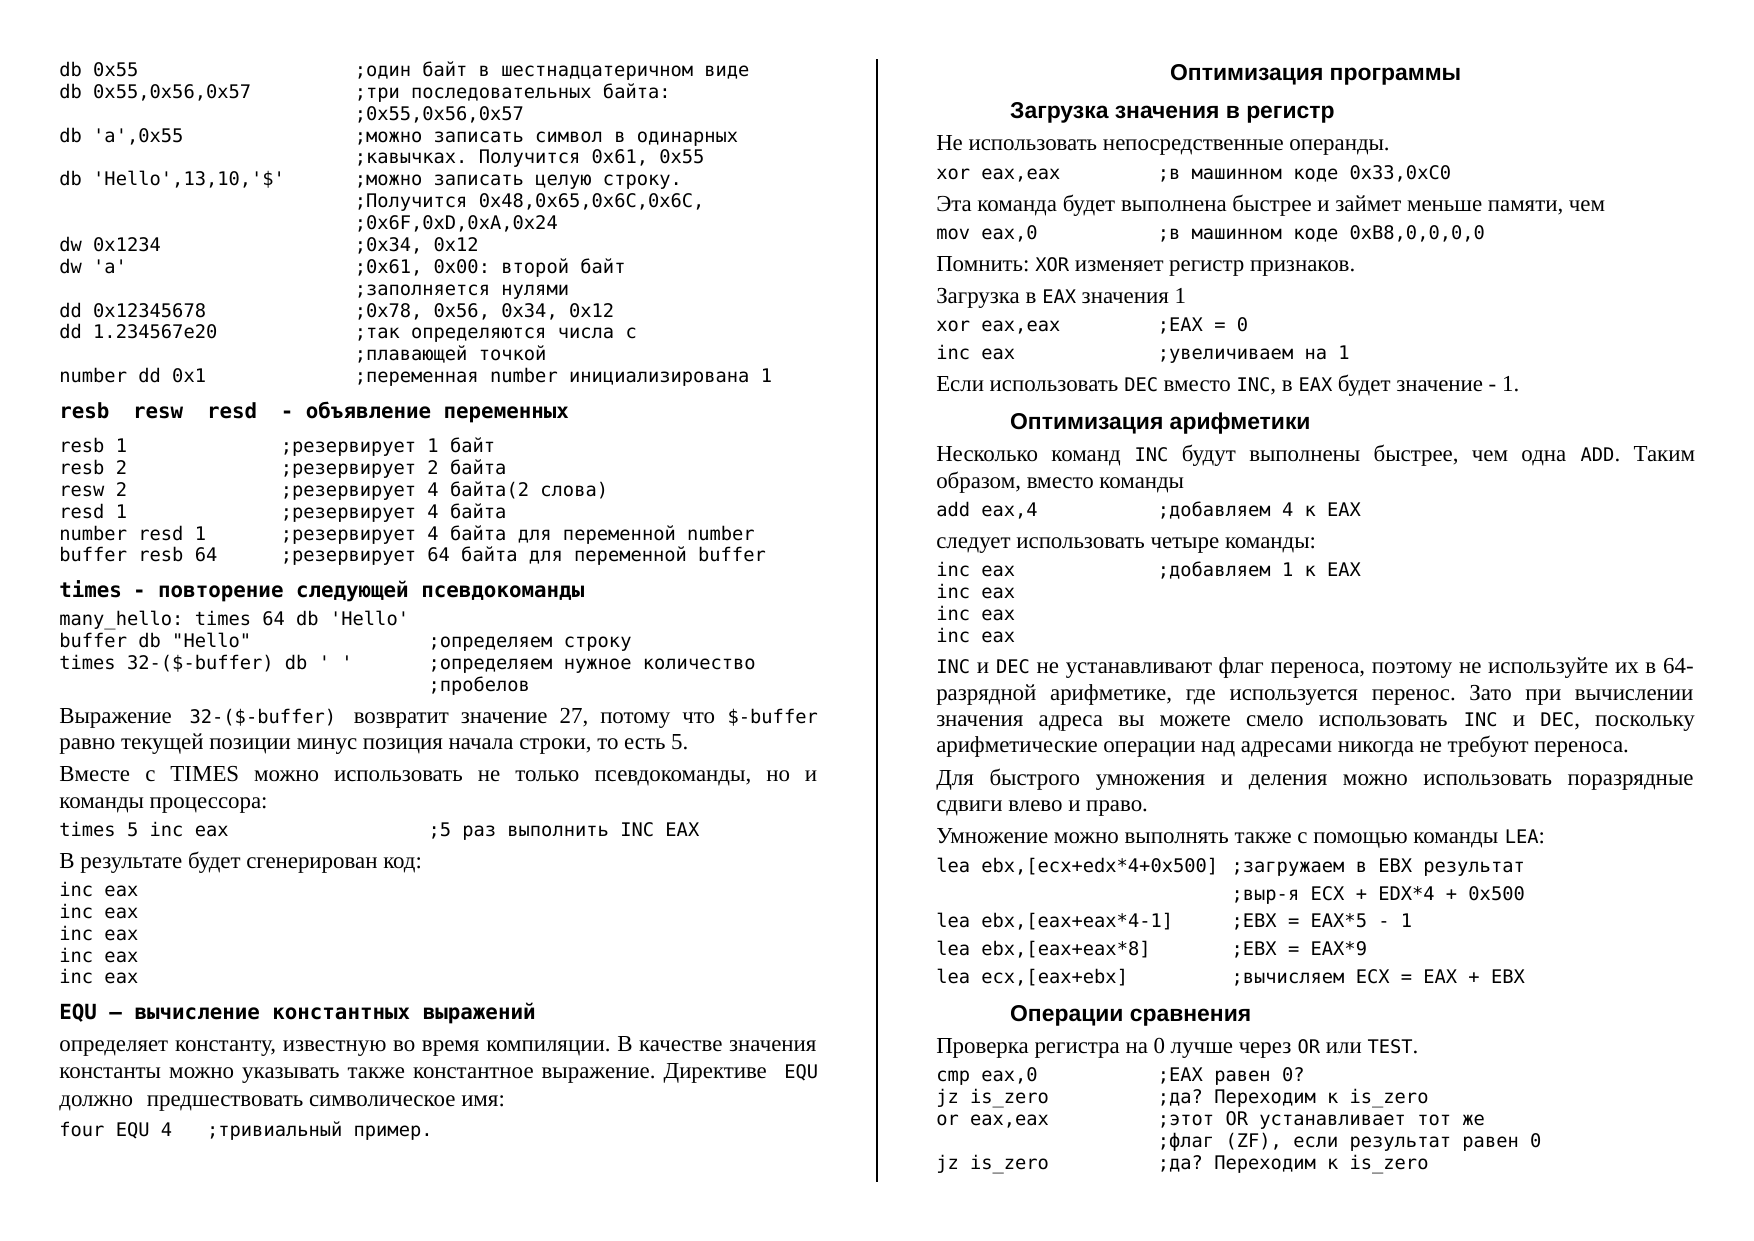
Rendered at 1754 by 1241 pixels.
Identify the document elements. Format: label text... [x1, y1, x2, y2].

text inc еах ;увеличиваем на 1 [936, 342, 1695, 364]
text lea еbх,[еах+еах*4-1] ;ЕВХ = ЕАХ*5 - 1 [936, 910, 1695, 932]
text resb 2 ;резервирует 2 байта [59, 457, 818, 479]
text buffer db "Hello" ;определяем строку [59, 630, 818, 652]
text Если использовать DEC вместо INC, в ЕАХ будет значение - 1. [936, 370, 1695, 396]
text db 0x55,0x56,0x57 ;три последовательных байта: [59, 81, 818, 103]
text Эта команда будет выполнена быстрее и займет меньше памяти, чем [936, 189, 1695, 216]
text ;заполняется нулями [59, 278, 818, 300]
text jz is_zero ;да? Переходим к is_zero [936, 1086, 1695, 1108]
text ;выр-я ЕСХ + EDX*4 + 0x500 [936, 883, 1695, 904]
text INC и DEC не устанавливают флаг переноса, поэтому не используйте их в 64-разрядной арифметике, где используется перенос. Зато при вычислении значения адреса вы можете смело использовать INC и DEC, поскольку арифметические операции над адресами никогда не требуют переноса. [936, 652, 1695, 758]
text ;пробелов [59, 674, 818, 696]
text resw 2 ;резервирует 4 байта(2 слова) [59, 479, 818, 501]
text inc еах [936, 581, 1695, 603]
text lea ecx,[eax+ebx] ;вычисляем ЕСХ = ЕАХ + ЕВХ [936, 966, 1695, 988]
text хоr еах,еах ;в машинном коде 0хЗЗ,0хС0 [936, 162, 1695, 184]
text сmр еах,0 ;ЕАХ равен 0? [936, 1064, 1695, 1086]
text many_hello: times 64 db 'Hello' [59, 608, 818, 630]
text resb resw resd - объявление переменных [59, 399, 818, 423]
text Проверка регистра на 0 лучше через OR или TEST. [936, 1032, 1695, 1058]
text four EQU 4 ;тривиальный пример. [59, 1119, 818, 1141]
text Выражение 32-($-buffer) возвратит значение 27, потому что $-buffer равно текущей позиции минус позиция начала строки, то есть 5. [59, 702, 818, 754]
text Операции сравнения [936, 1000, 1695, 1026]
text inc еах [936, 603, 1695, 625]
text inc еах [59, 901, 818, 923]
text db 'Hello',13,10,'$' ;можно записать целую строку. [59, 168, 818, 190]
text mov еах,0 ;в машинном коде 0хВ8,0,0,0,0 [936, 222, 1695, 244]
text ;0x6F,0xD,0хА,0x24 [59, 212, 818, 234]
text Загрузка значения в регистр [936, 97, 1695, 123]
text db 'а',0x55 ;можно записать символ в одинарных [59, 125, 818, 147]
text resb 1 ;резервирует 1 байт [59, 435, 818, 457]
text times - повторение следующей псевдокоманды [59, 578, 818, 602]
text ;0x55,0x56,0x57 [59, 103, 818, 125]
text inc еах [59, 879, 818, 901]
text inc еах [936, 625, 1695, 647]
text ;флаг (ZF), если результат равен 0 [1084, 1130, 1695, 1152]
text Для быстрого умножения и деления можно использовать поразрядные сдвиги влево и право. [936, 764, 1695, 817]
text buffer resb 64 ;резервирует 64 байта для переменной buffer [59, 544, 818, 566]
text inc еах ;добавляем 1 к ЕАХ [936, 559, 1695, 581]
text inc еах [59, 967, 818, 988]
text Оптимизация программы [936, 59, 1695, 85]
text следует использовать четыре команды: [936, 527, 1695, 553]
text jz is_zero ;да? Переходим к is_zero [936, 1152, 1695, 1174]
text db 0x55 ;один байт в шестнадцатеричном виде [59, 59, 818, 81]
text определяет константу, известную во время компиляции. В качестве значения константы можно указывать также константное выражение. Директиве EQU должно предшествовать символическое имя: [59, 1030, 818, 1113]
text Загрузка в ЕАХ значения 1 [936, 282, 1695, 308]
text times 5 inc еах ;5 раз выполнить INC ЕАХ [59, 819, 818, 841]
text dw 'а' ;0х61, 0x00: второй байт [59, 256, 818, 278]
text inc еах [59, 945, 818, 967]
text Несколько команд INC будут выполнены быстрее, чем одна ADD. Таким образом, вместо команды [936, 440, 1695, 493]
text number dd 0x1 ;переменная number инициализирована 1 [59, 365, 818, 387]
text dd 0x12345678 ;0х78, 0x56, 0x34, 0x12 [59, 300, 818, 322]
text times 32-($-buffer) db ' ' ;определяем нужное количество [59, 652, 818, 674]
text ;кавычках. Получится 0x61, 0x55 [59, 147, 818, 168]
text lea ebx,[eax+eax*8] ;ЕВХ = ЕАХ*9 [936, 938, 1695, 960]
text dw 0x1234 ;0х34, 0x12 [59, 234, 818, 256]
text ;Получится 0x48,0x65,0х6С,0х6С, [59, 190, 818, 212]
text хоr еах,еах ;ЕАХ = 0 [936, 314, 1695, 336]
text Вместе с TIMES можно использовать не только псевдокоманды, но и команды процессора: [59, 760, 818, 813]
text or еах,еах ;этот OR устанавливает тот же [936, 1108, 1695, 1130]
text В результате будет сгенерирован код: [59, 847, 818, 873]
text Оптимизация арифметики [936, 408, 1695, 434]
text dd 1.234567е20 ;так определяются числа с [59, 322, 818, 343]
text resd 1 ;резервирует 4 байта [59, 501, 818, 522]
text number resd 1 ;резервирует 4 байта для переменной number [59, 522, 818, 544]
text lea ebx,[ecx+edx*4+0x500] ;загружаем в ЕВХ результат [936, 855, 1695, 877]
text EQU — вычисление константных выражений [59, 1000, 818, 1024]
text ;плавающей точкой [59, 343, 818, 365]
text Помнить: XOR изменяет регистр признаков. [936, 250, 1695, 276]
text add еах,4 ;добавляем 4 к ЕАХ [936, 499, 1695, 521]
text Умножение можно выполнять также с помощью команды LEA: [936, 822, 1695, 849]
text Не использовать непосредственные операнды. [936, 129, 1695, 156]
text inc еах [59, 923, 818, 945]
